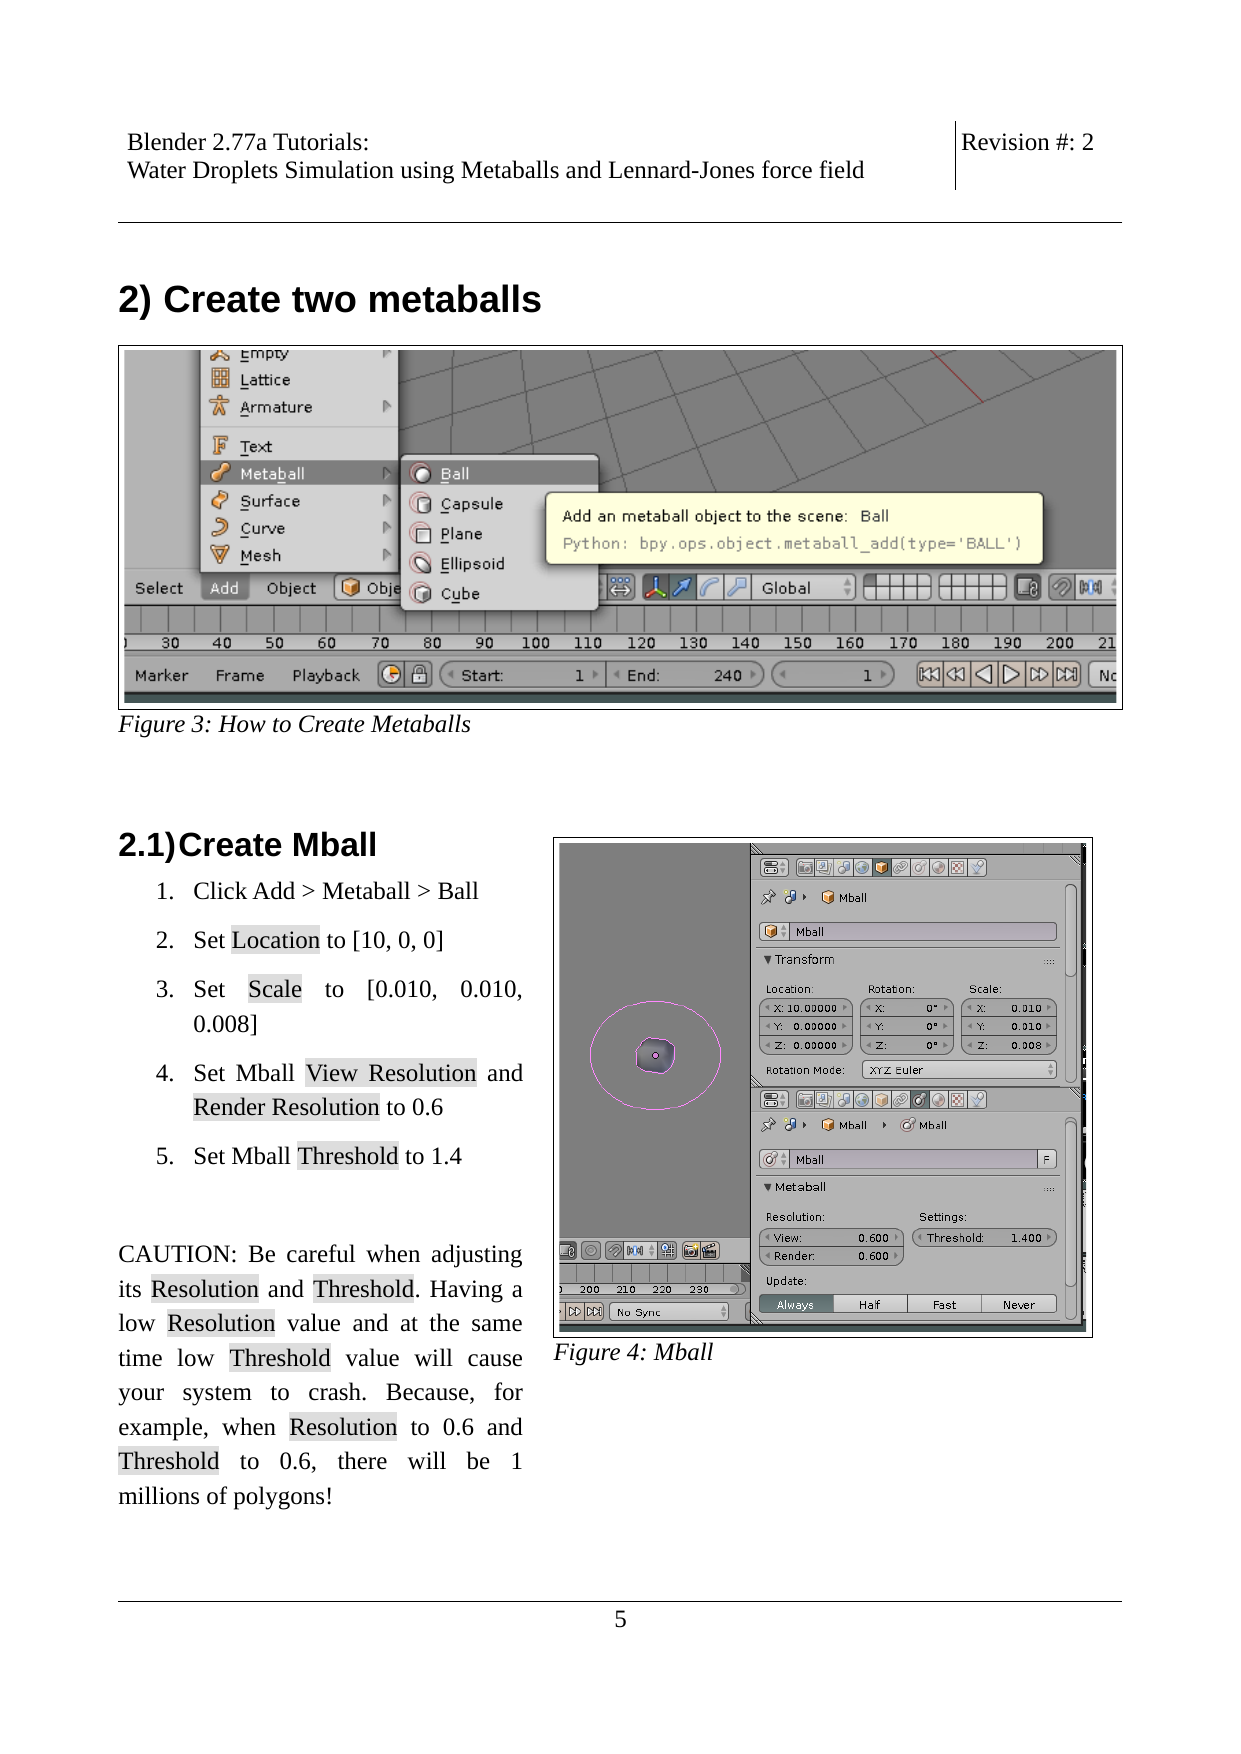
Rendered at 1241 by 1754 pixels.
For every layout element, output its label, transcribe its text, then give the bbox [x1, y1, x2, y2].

picture [124, 350, 1117, 703]
text [119, 346, 1122, 709]
list Click Add > Metaball > Ball [156, 876, 523, 905]
text Figure 4: Mball [553, 1338, 1092, 1366]
subtitle Create two metaballs [118, 276, 1122, 320]
text CAUTION: Be careful when adjusting its Resolution and Threshold. Having a low Resolution value and at the same time low Threshold value will cause your system to crash. Because, for example, when Resolution to 0.6 and Threshold to 0.6, there will be 1 millions of polygons! [118, 1239, 523, 1510]
list Set Mball Threshold to 1.4 [156, 1141, 523, 1170]
list Set Location to [10, 0, 0] [156, 925, 523, 954]
text [554, 838, 1092, 1337]
list Set Mball View Resolution and Render Resolution to 0.6 [156, 1058, 523, 1121]
subtitle Create Mball [118, 825, 523, 864]
text Figure 3: How to Create Metaballs [118, 710, 1122, 738]
picture [559, 843, 1087, 1332]
list Set Scale to [0.010, 0.010, 0.008] [156, 974, 523, 1038]
